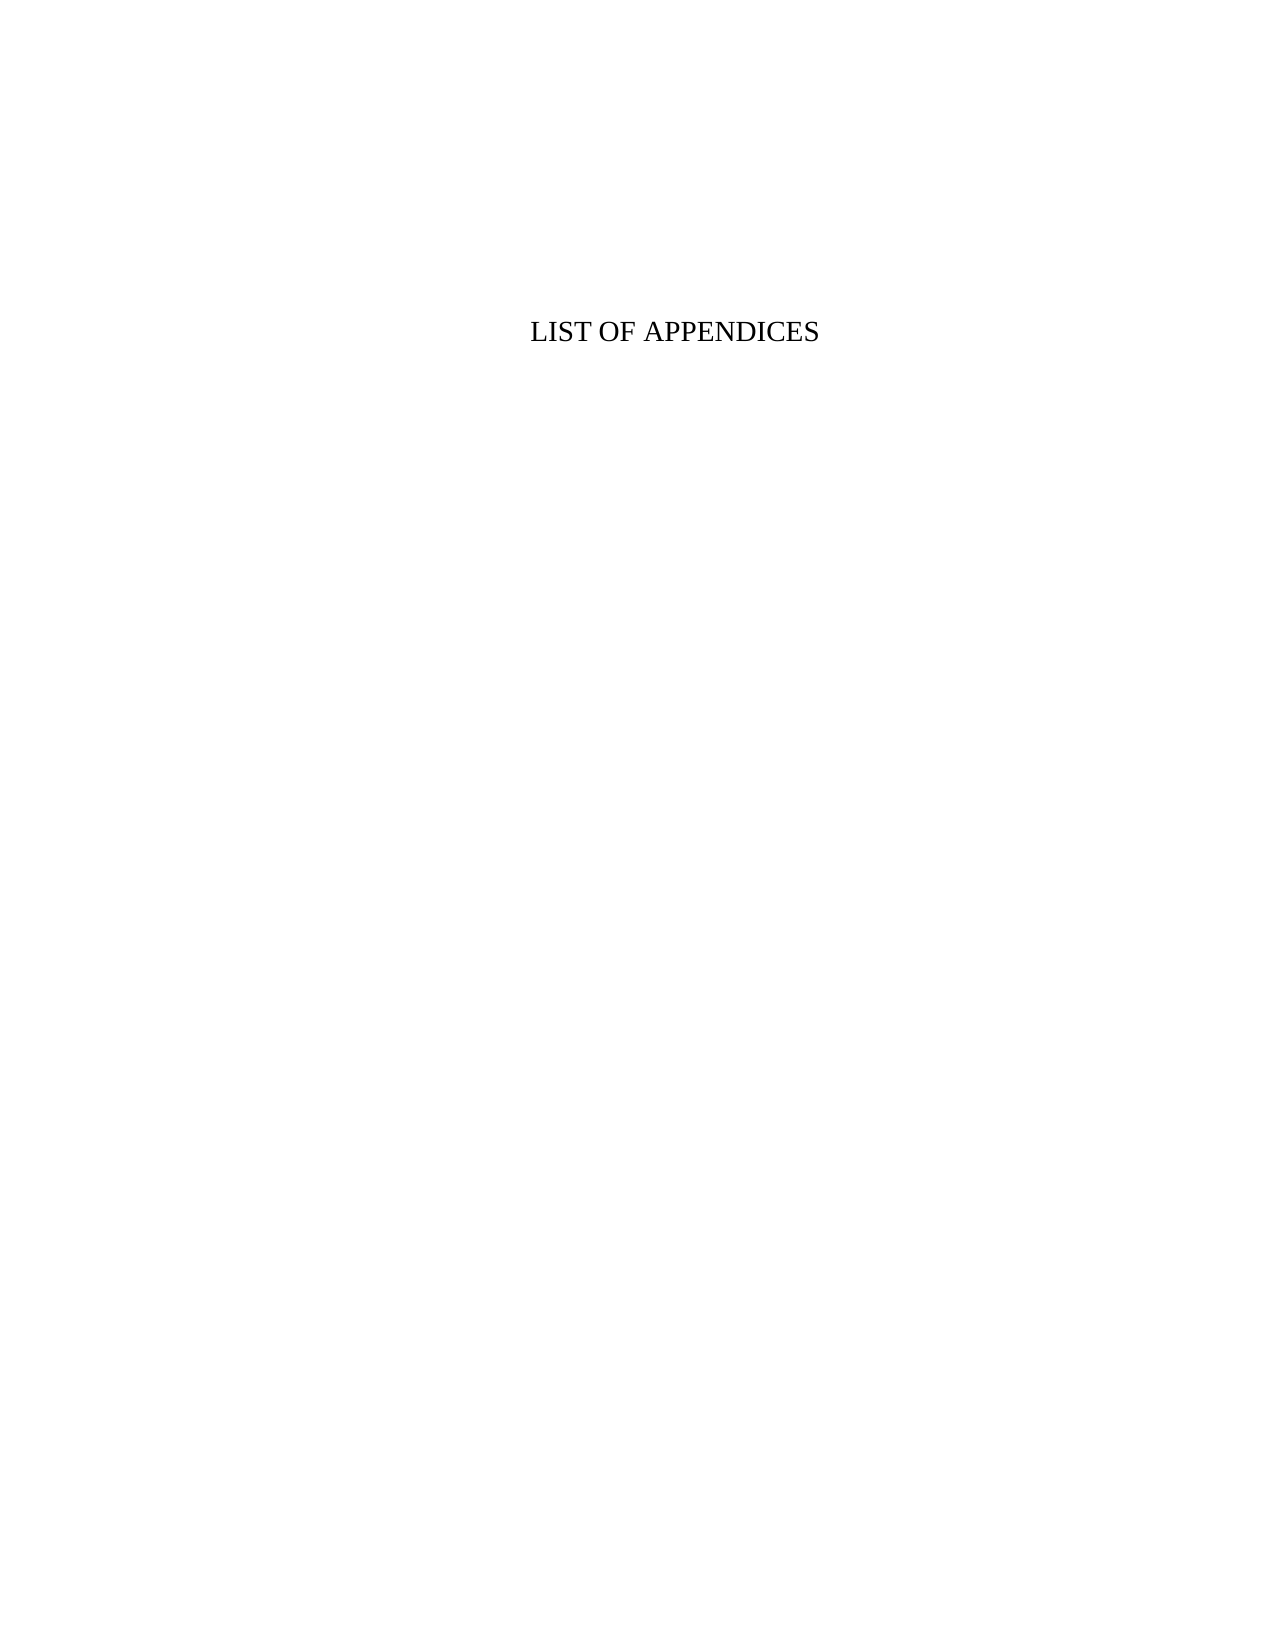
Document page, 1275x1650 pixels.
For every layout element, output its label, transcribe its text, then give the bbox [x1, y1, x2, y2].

text LIST OF APPENDICES [225, 314, 1125, 347]
